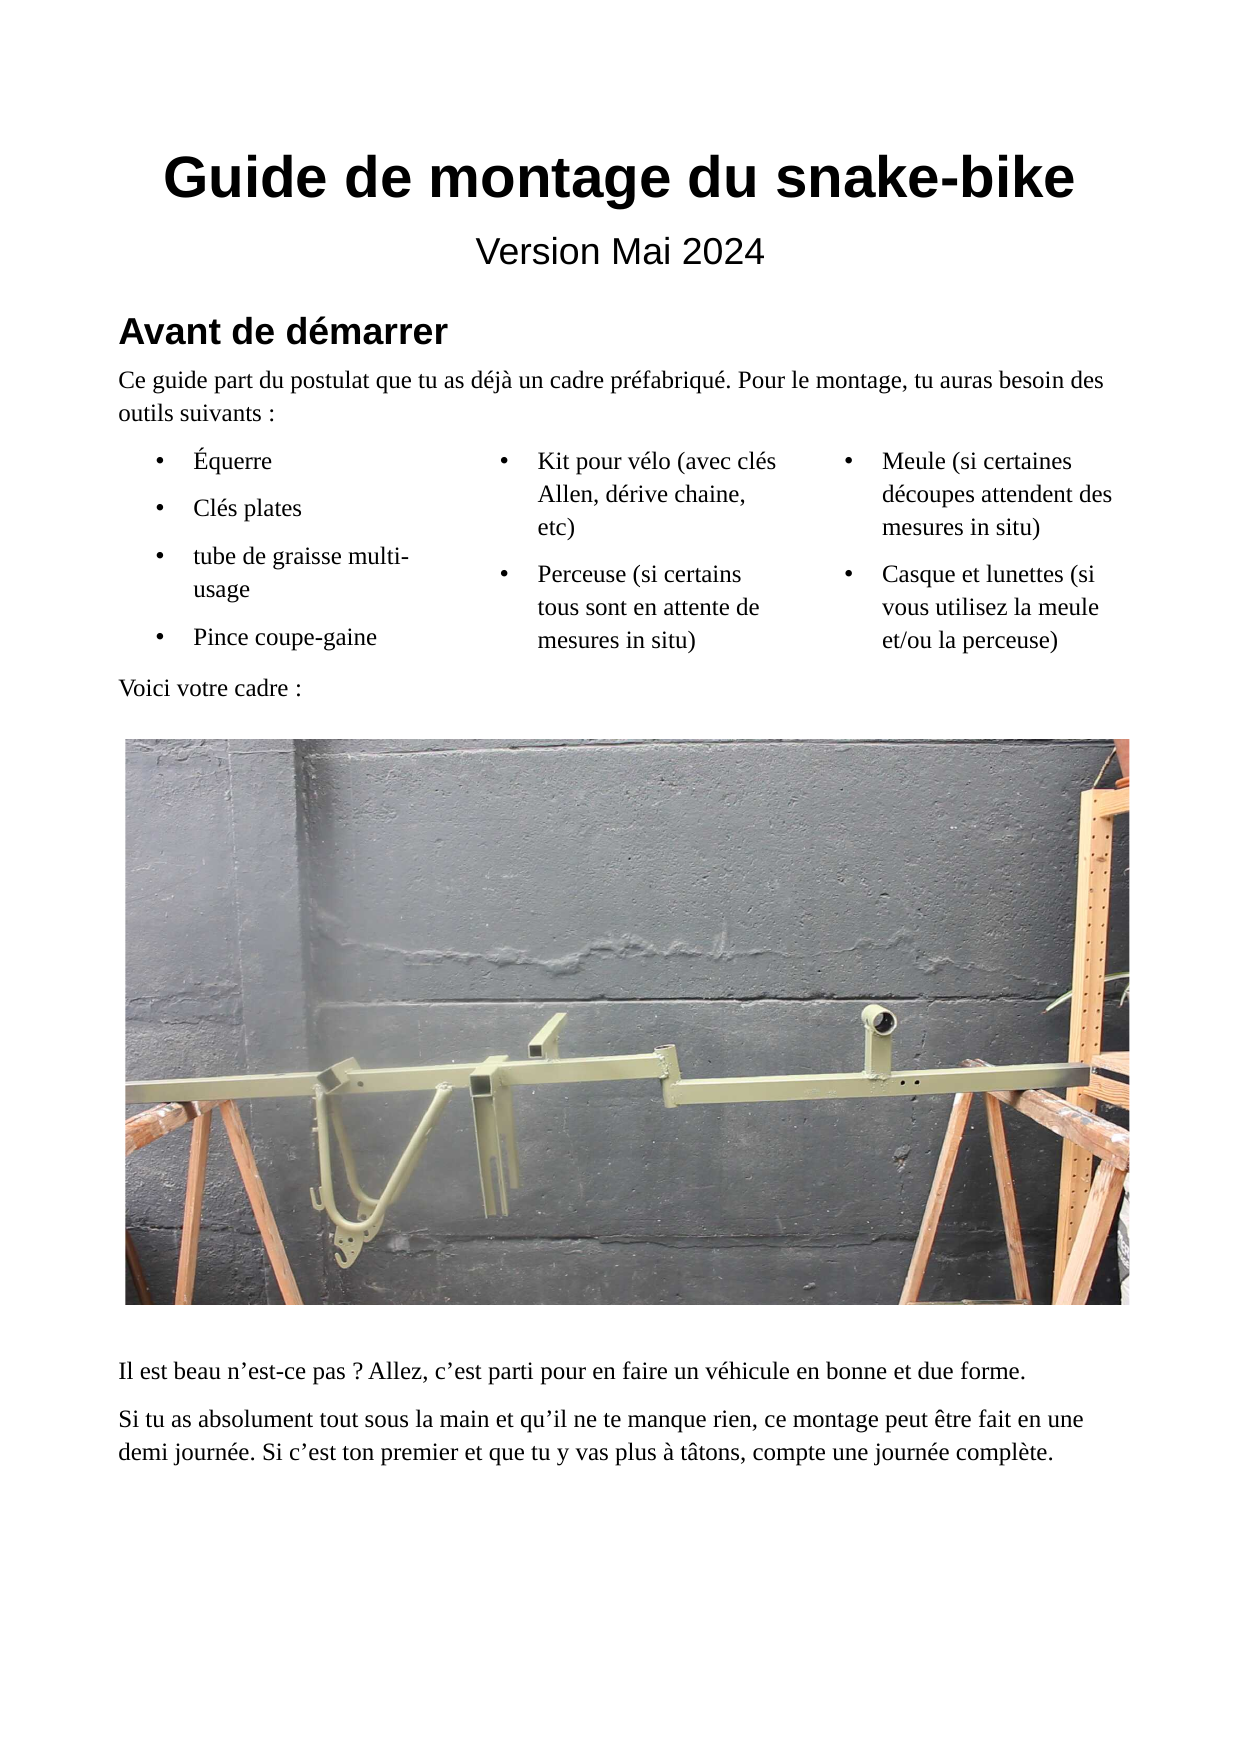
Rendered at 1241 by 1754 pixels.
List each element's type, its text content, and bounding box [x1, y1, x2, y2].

list Pince coupe-gaine [156, 622, 433, 650]
subtitle Version Mai 2024 [118, 229, 1122, 272]
list Meule (si certaines découpes attendent des mesures in situ) [844, 446, 1122, 541]
text Voici votre cadre : [118, 673, 1122, 702]
list Équerre [156, 446, 433, 474]
picture [125, 739, 1130, 1305]
list Clés plates [156, 493, 433, 522]
text Si tu as absolument tout sous la main et qu’il ne te manque rien, ce montage peut être fait en une demi journée. Si c’est ton premier et que tu y vas plus à tâtons, compte une journée complète. [118, 1404, 1122, 1466]
list Perceuse (si certains tous sont en attente de mesures in situ) [500, 559, 777, 654]
title Guide de montage du snake-bike [118, 143, 1122, 210]
list tube de graisse multi-usage [156, 541, 433, 603]
list Kit pour vélo (avec clés Allen, dérive chaine, etc) [500, 446, 777, 541]
list Casque et lunettes (si vous utilisez la meule et/ou la perceuse) [844, 559, 1122, 654]
subtitle Avant de démarrer [118, 309, 1122, 353]
text Ce guide part du postulat que tu as déjà un cadre préfabriqué. Pour le montage, tu auras besoin des outils suivants : [118, 365, 1122, 427]
text Il est beau n’est-ce pas ? Allez, c’est parti pour en faire un véhicule en bonne et due forme. [118, 1356, 1122, 1385]
